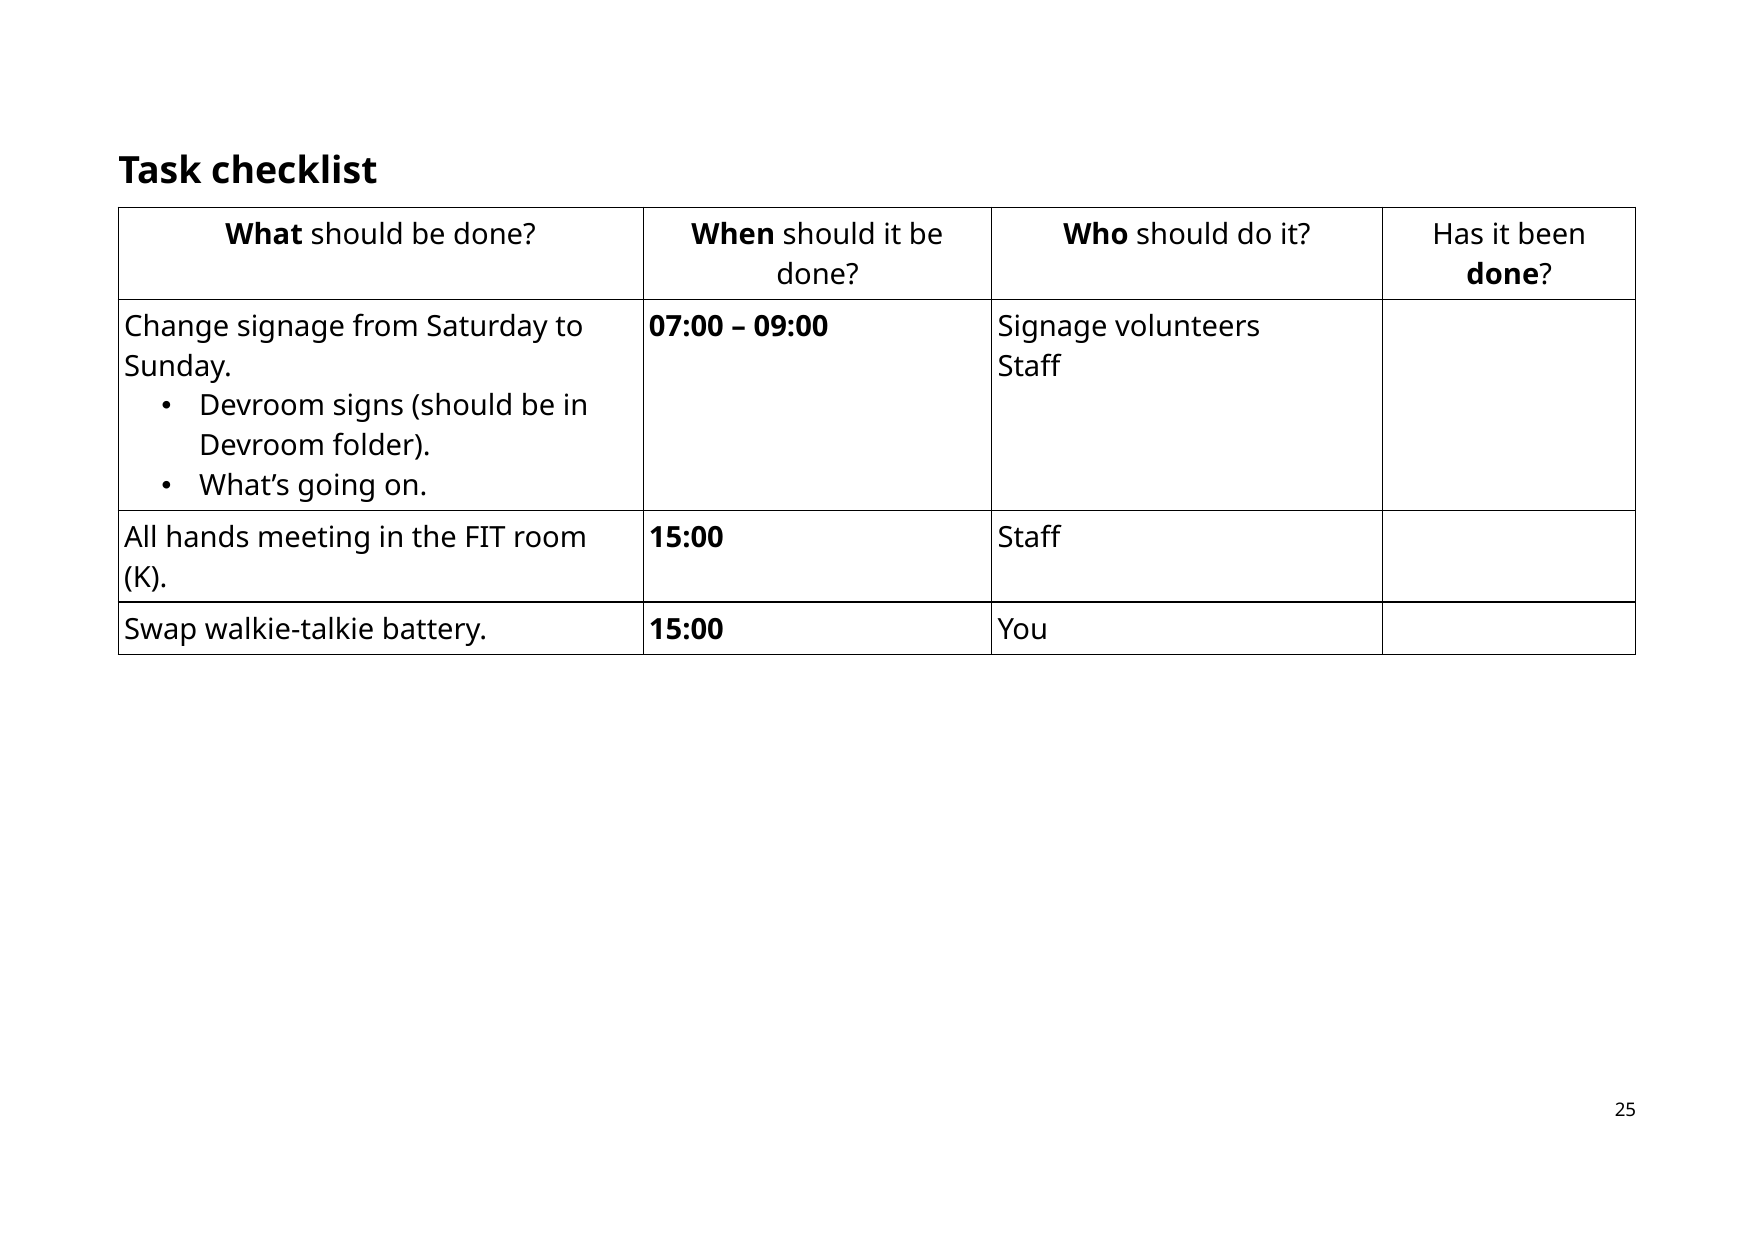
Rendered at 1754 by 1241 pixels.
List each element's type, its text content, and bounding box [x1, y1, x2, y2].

table_cell [1383, 603, 1635, 653]
table_header Has it been done? [1383, 208, 1635, 298]
table_cell Staff [992, 511, 1382, 601]
table_cell You [992, 603, 1382, 653]
table_cell [1383, 511, 1635, 601]
table_header What should be done? [119, 208, 643, 298]
table_cell Swap walkie-talkie battery. [119, 603, 643, 653]
subtitle Task checklist [118, 143, 1636, 194]
table_cell 07:00 – 09:00 [644, 300, 991, 509]
table_header Who should do it? [992, 208, 1382, 298]
table_cell Signage volunteers Staff [992, 300, 1382, 509]
table_header When should it be done? [644, 208, 991, 298]
table_cell All hands meeting in the FIT room (K). [119, 511, 643, 601]
table_cell 15:00 [644, 511, 991, 601]
table_cell 15:00 [644, 603, 991, 653]
table_cell [1383, 300, 1635, 509]
table_cell Change signage from Saturday to Sunday. Devroom signs (should be in Devroom folder). What’s going on. [119, 300, 643, 509]
